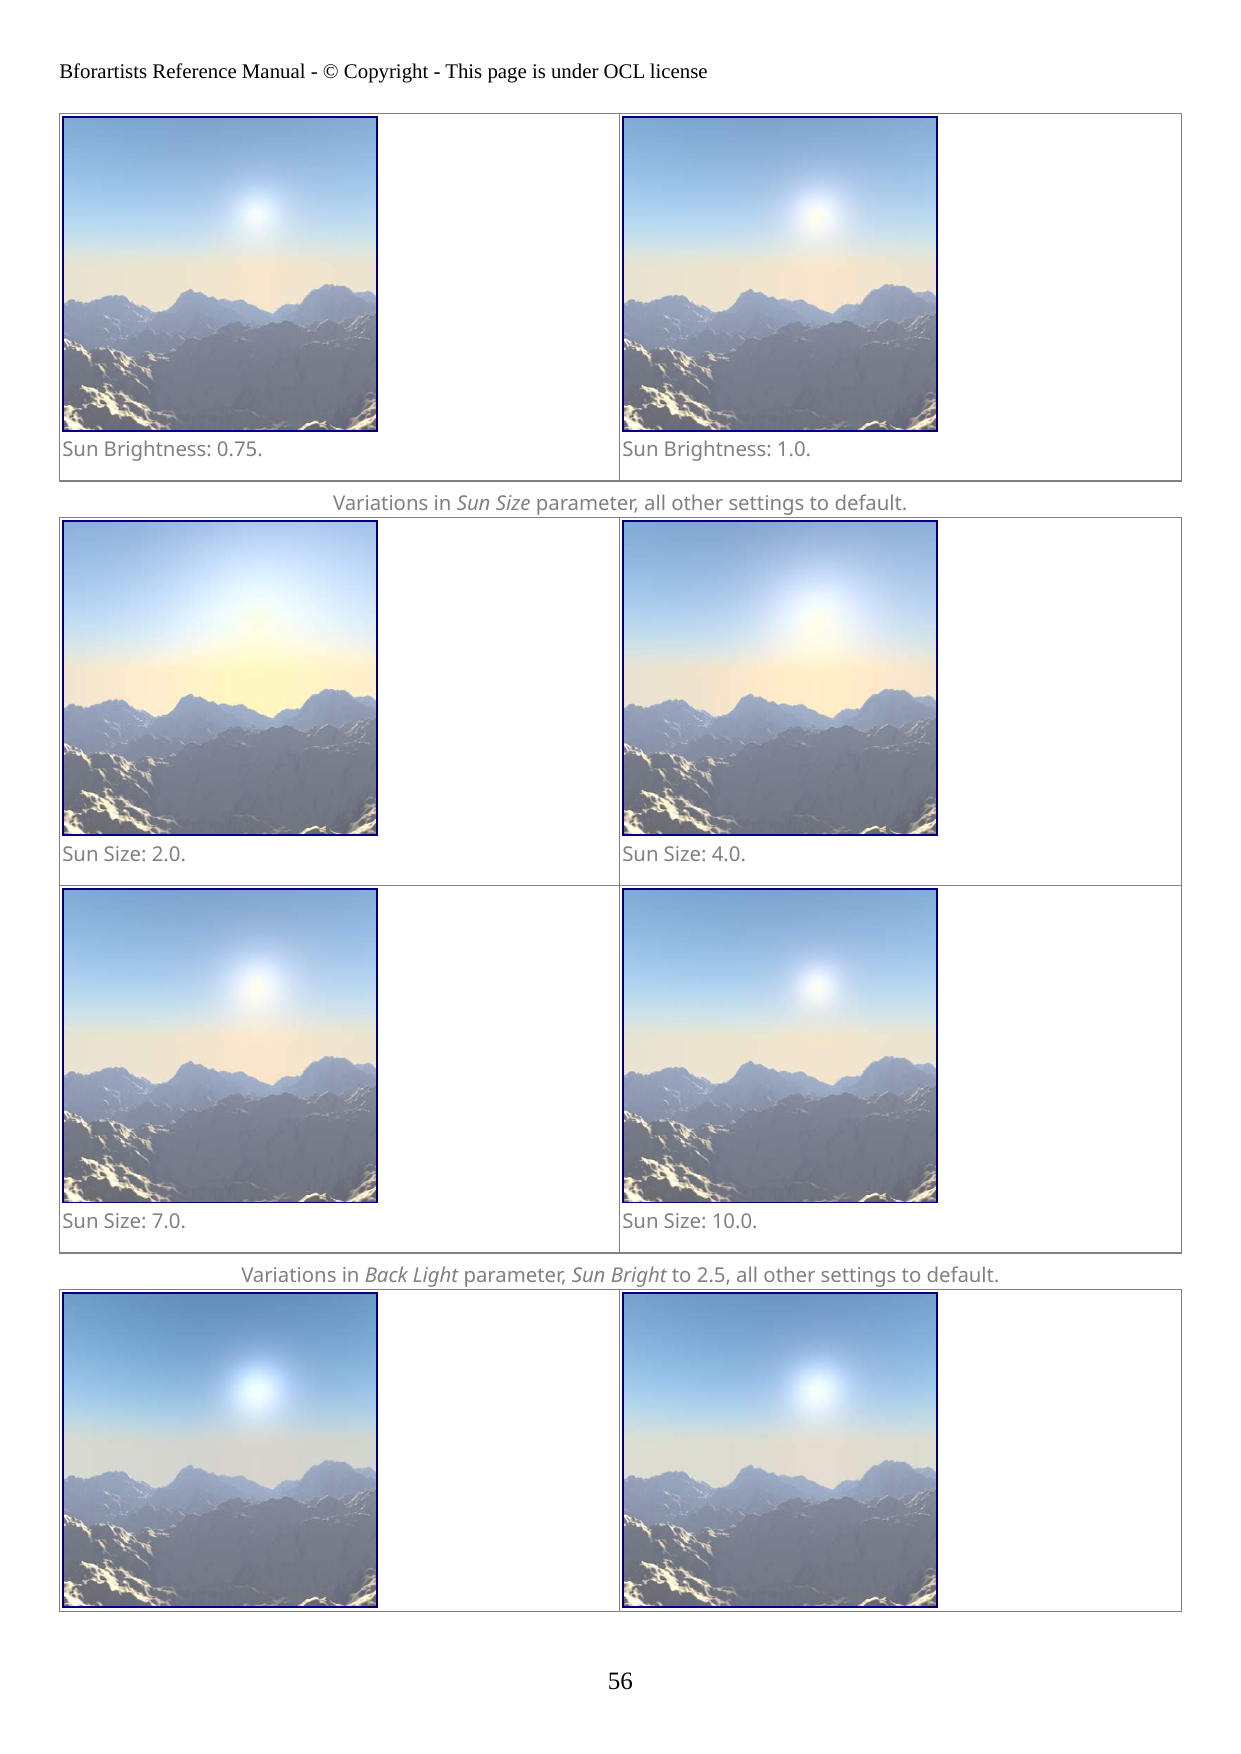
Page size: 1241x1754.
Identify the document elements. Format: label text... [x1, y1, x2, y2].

picture [624, 522, 936, 834]
table_cell Sun Size: 7.0. [60, 886, 619, 1252]
picture [64, 522, 376, 834]
table_cell Sun Size: 10.0. [620, 886, 1181, 1252]
table_header Sun Size: 4.0. [620, 518, 1181, 884]
picture [624, 1294, 936, 1606]
table_header [620, 1290, 1181, 1611]
table_header Sun Size: 2.0. [60, 518, 619, 884]
picture [624, 118, 936, 430]
table_cell Sun Brightness: 0.75. [60, 114, 619, 480]
text Variations in Back Light parameter, Sun Bright to 2.5, all other settings to default. [59, 1257, 1181, 1289]
table_cell Sun Brightness: 1.0. [620, 114, 1181, 480]
picture [64, 890, 376, 1202]
picture [64, 118, 376, 430]
text Variations in Sun Size parameter, all other settings to default. [59, 486, 1181, 517]
picture [64, 1294, 376, 1606]
picture [624, 890, 936, 1202]
table_header [60, 1290, 619, 1611]
